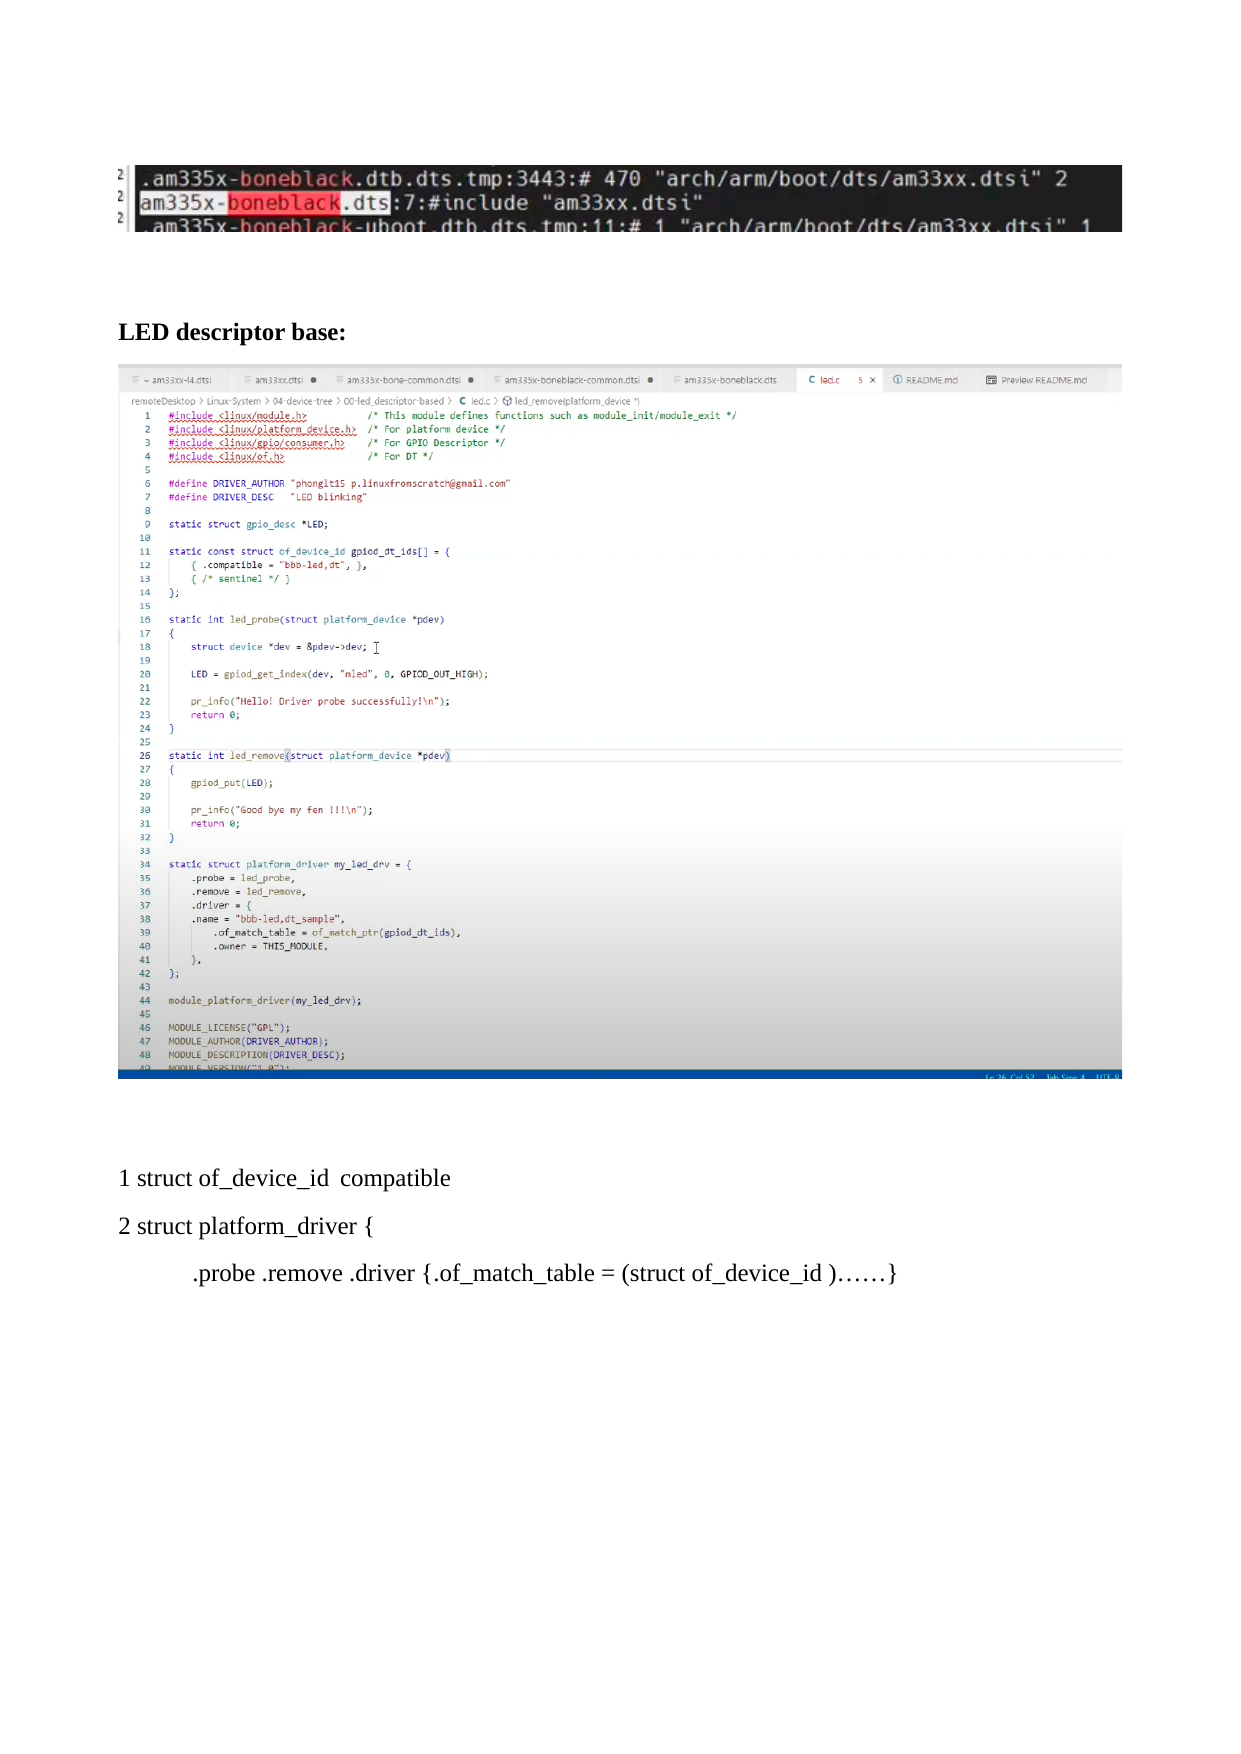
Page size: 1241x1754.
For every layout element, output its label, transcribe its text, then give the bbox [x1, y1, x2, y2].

text 2 struct platform_driver { [118, 1211, 1122, 1240]
text .probe .remove .driver {.of_match_table = (struct of_device_id )……} [118, 1258, 1122, 1287]
picture [118, 364, 1123, 1079]
picture [118, 165, 1123, 232]
text LED descriptor base: [118, 317, 1122, 345]
text 1 struct of_device_id compatible [118, 1163, 1122, 1192]
